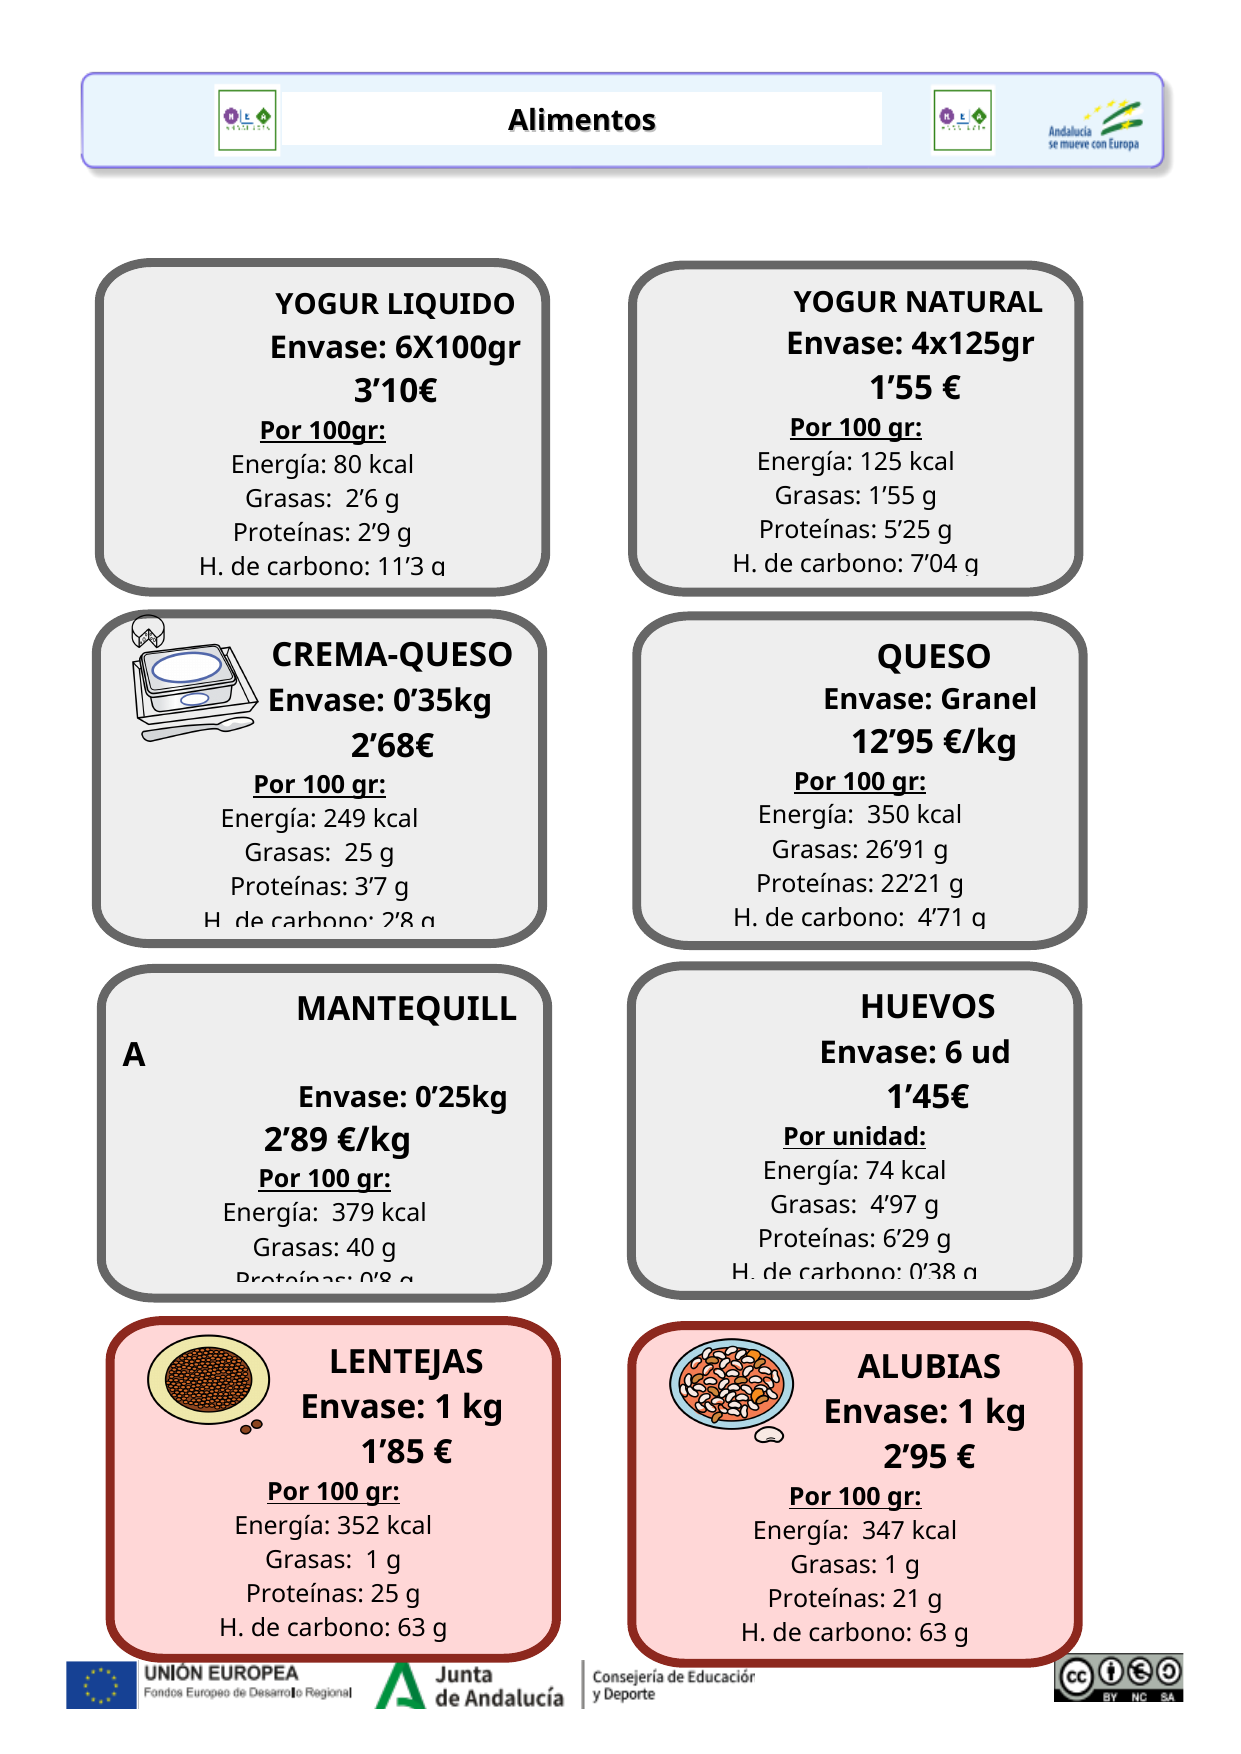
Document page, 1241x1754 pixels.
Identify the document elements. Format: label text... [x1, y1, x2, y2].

picture [632, 264, 659, 286]
text Grasas: 1’55 g [653, 477, 1058, 511]
text [131, 1383, 140, 1428]
text YOGUR NATURAL [653, 282, 1058, 321]
text [117, 631, 126, 676]
text Proteínas: 2’9 g [120, 515, 525, 549]
text 1’55 € [653, 364, 1058, 409]
text Por 100 gr: [122, 1161, 527, 1195]
text Grasas: 1 g [131, 1542, 536, 1576]
text Energía: 352 kcal [131, 1508, 536, 1542]
text Energía: 125 kcal [653, 443, 1058, 477]
text [131, 1337, 140, 1383]
text Por 100 gr: [658, 763, 1062, 797]
text Por 100 gr: [653, 1479, 1057, 1513]
text Envase: 6 ud [652, 1028, 1057, 1073]
text Proteínas: 6’29 g [652, 1221, 1057, 1255]
text [653, 1388, 662, 1433]
picture [69, 62, 1190, 185]
text Grasas: 4’97 g [652, 1187, 1057, 1221]
text Envase: 0’35kg [263, 676, 522, 721]
text Energía: 379 kcal [122, 1195, 527, 1229]
text 3’10€ [120, 367, 525, 413]
text Envase: 4x125gr [653, 321, 1058, 364]
text Energía: 347 kcal [653, 1513, 1057, 1547]
text HUEVOS [652, 982, 1057, 1028]
text 2’89 €/kg [122, 1116, 527, 1161]
text Proteínas: 0’8 g [122, 1263, 527, 1281]
text H. de carbono: 63 g [653, 1615, 1057, 1646]
text 1’85 € [131, 1428, 536, 1474]
picture [140, 1316, 277, 1453]
text Grasas: 40 g [122, 1229, 527, 1263]
text Grasas: 25 g [117, 835, 522, 869]
text Energía: 80 kcal [120, 447, 525, 481]
text Grasas: 1 g [653, 1547, 1057, 1581]
text Proteínas: 3’7 g [117, 869, 522, 903]
text Envase: 6X100gr [120, 324, 525, 367]
text H. de carbono: 4’71 g [658, 899, 1062, 929]
text Energía: 249 kcal [117, 801, 522, 835]
text QUESO [658, 633, 1062, 678]
text Proteínas: 22’21 g [658, 865, 1062, 899]
text Por 100gr: [120, 413, 525, 447]
text 2’68€ [117, 721, 522, 767]
text Energía: 350 kcal [658, 797, 1062, 831]
text Envase: 1 kg [801, 1388, 1057, 1433]
text Por 100 gr: [653, 409, 1058, 443]
text [117, 676, 126, 721]
text LENTEJAS [277, 1337, 536, 1383]
text 12’95 €/kg [658, 718, 1062, 763]
text Proteínas: 21 g [653, 1581, 1057, 1615]
text Por 100 gr: [117, 767, 522, 801]
text Por unidad: [652, 1119, 1057, 1153]
text 1’45€ [652, 1073, 1057, 1119]
text H. de carbono: 7’04 g [653, 546, 1058, 576]
text Grasas: 2’6 g [120, 481, 525, 515]
text H. de carbono: 0’38 g [652, 1255, 1057, 1279]
text H. de carbono: 2’8 g [117, 903, 522, 927]
text [653, 1342, 662, 1388]
text MANTEQUILLA [122, 985, 527, 1076]
text H. de carbono: 63 g [131, 1610, 536, 1641]
text CREMA-QUESO [263, 631, 522, 676]
text Energía: 74 kcal [652, 1153, 1057, 1187]
picture [662, 1321, 801, 1460]
text Grasas: 26’91 g [658, 831, 1062, 865]
text H. de carbono: 11’3 g [120, 549, 525, 576]
text Proteínas: 5’25 g [653, 511, 1058, 546]
text Envase: 0’25kg [122, 1076, 527, 1116]
picture [126, 610, 263, 747]
text Envase: 1 kg [277, 1383, 536, 1428]
text 2’95 € [653, 1433, 1057, 1479]
text ALUBIAS [801, 1342, 1057, 1388]
text Por 100 gr: [131, 1474, 536, 1508]
text Envase: Granel [658, 678, 1062, 718]
text YOGUR LIQUIDO [120, 279, 525, 324]
text Proteínas: 25 g [131, 1576, 536, 1610]
